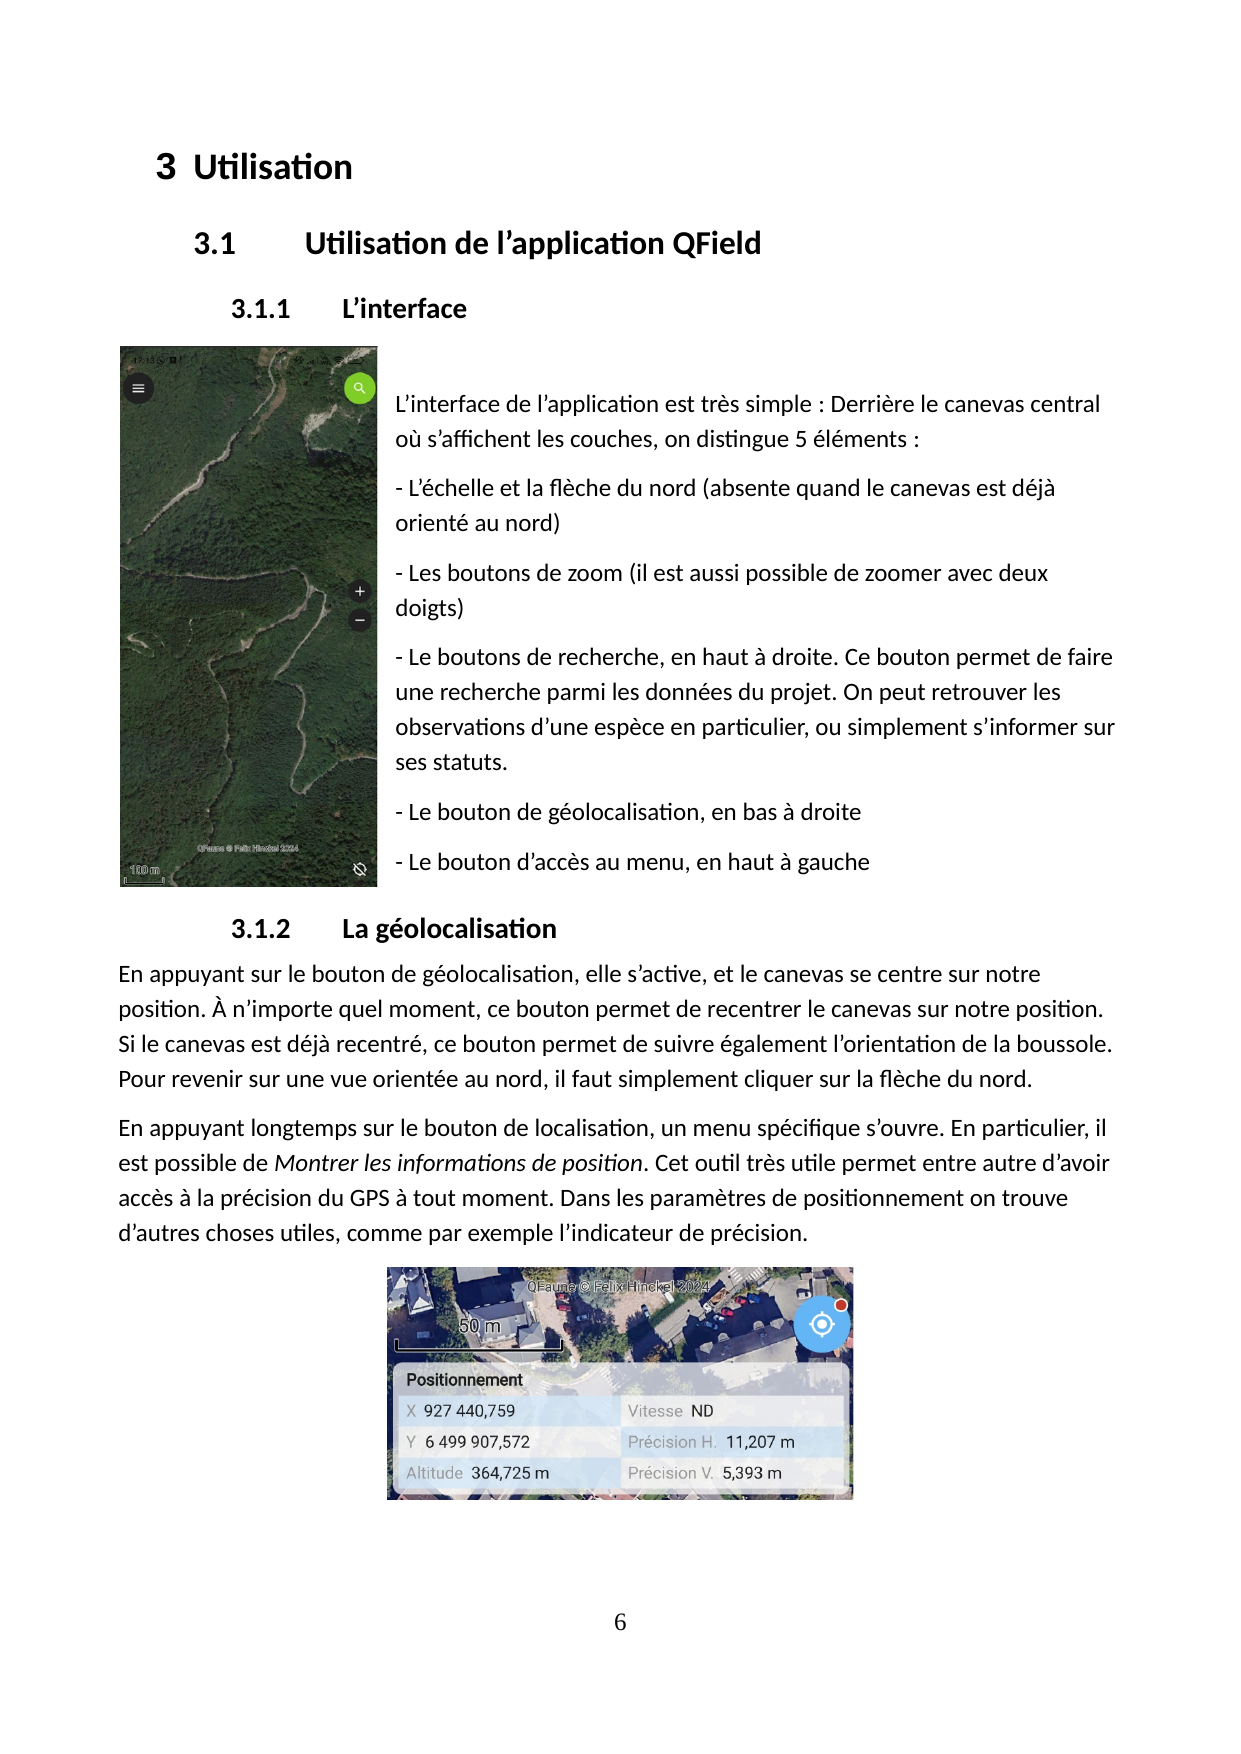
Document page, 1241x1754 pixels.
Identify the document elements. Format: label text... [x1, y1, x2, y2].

picture [120, 346, 378, 887]
text L’interface de l’application est très simple : Derrière le canevas central où s’affichent les couches, on distingue 5 éléments : [395, 388, 1122, 453]
subtitle La géolocalisation [231, 910, 1122, 946]
text - Le bouton d’accès au menu, en haut à gauche [395, 846, 1122, 876]
text - Le bouton de géolocalisation, en bas à droite [395, 796, 1122, 827]
picture [387, 1267, 854, 1500]
text En appuyant sur le bouton de géolocalisation, elle s’active, et le canevas se centre sur notre position. À n’importe quel moment, ce bouton permet de recentrer le canevas sur notre position. Si le canevas est déjà recentré, ce bouton permet de suivre également l’orientation de la boussole. Pour revenir sur une vue orientée au nord, il faut simplement cliquer sur la flèche du nord. [118, 958, 1122, 1093]
subtitle Utilisation de l’application QField [193, 222, 1122, 263]
text En appuyant longtemps sur le bouton de localisation, un menu spécifique s’ouvre. En particulier, il est possible de Montrer les informations de position. Cet outil très utile permet entre autre d’avoir accès à la précision du GPS à tout moment. Dans les paramètres de positionnement on trouve d’autres choses utiles, comme par exemple l’indicateur de précision. [118, 1113, 1122, 1248]
subtitle Utilisation [156, 143, 1122, 189]
text - Le boutons de recherche, en haut à droite. Ce bouton permet de faire une recherche parmi les données du projet. On peut retrouver les observations d’une espèce en particulier, ou simplement s’informer sur ses statuts. [395, 642, 1122, 777]
text - L’échelle et la flèche du nord (absente quand le canevas est déjà orienté au nord) [395, 472, 1122, 538]
subtitle L’interface [231, 290, 1122, 326]
text - Les boutons de zoom (il est aussi possible de zoomer avec deux doigts) [395, 557, 1122, 622]
